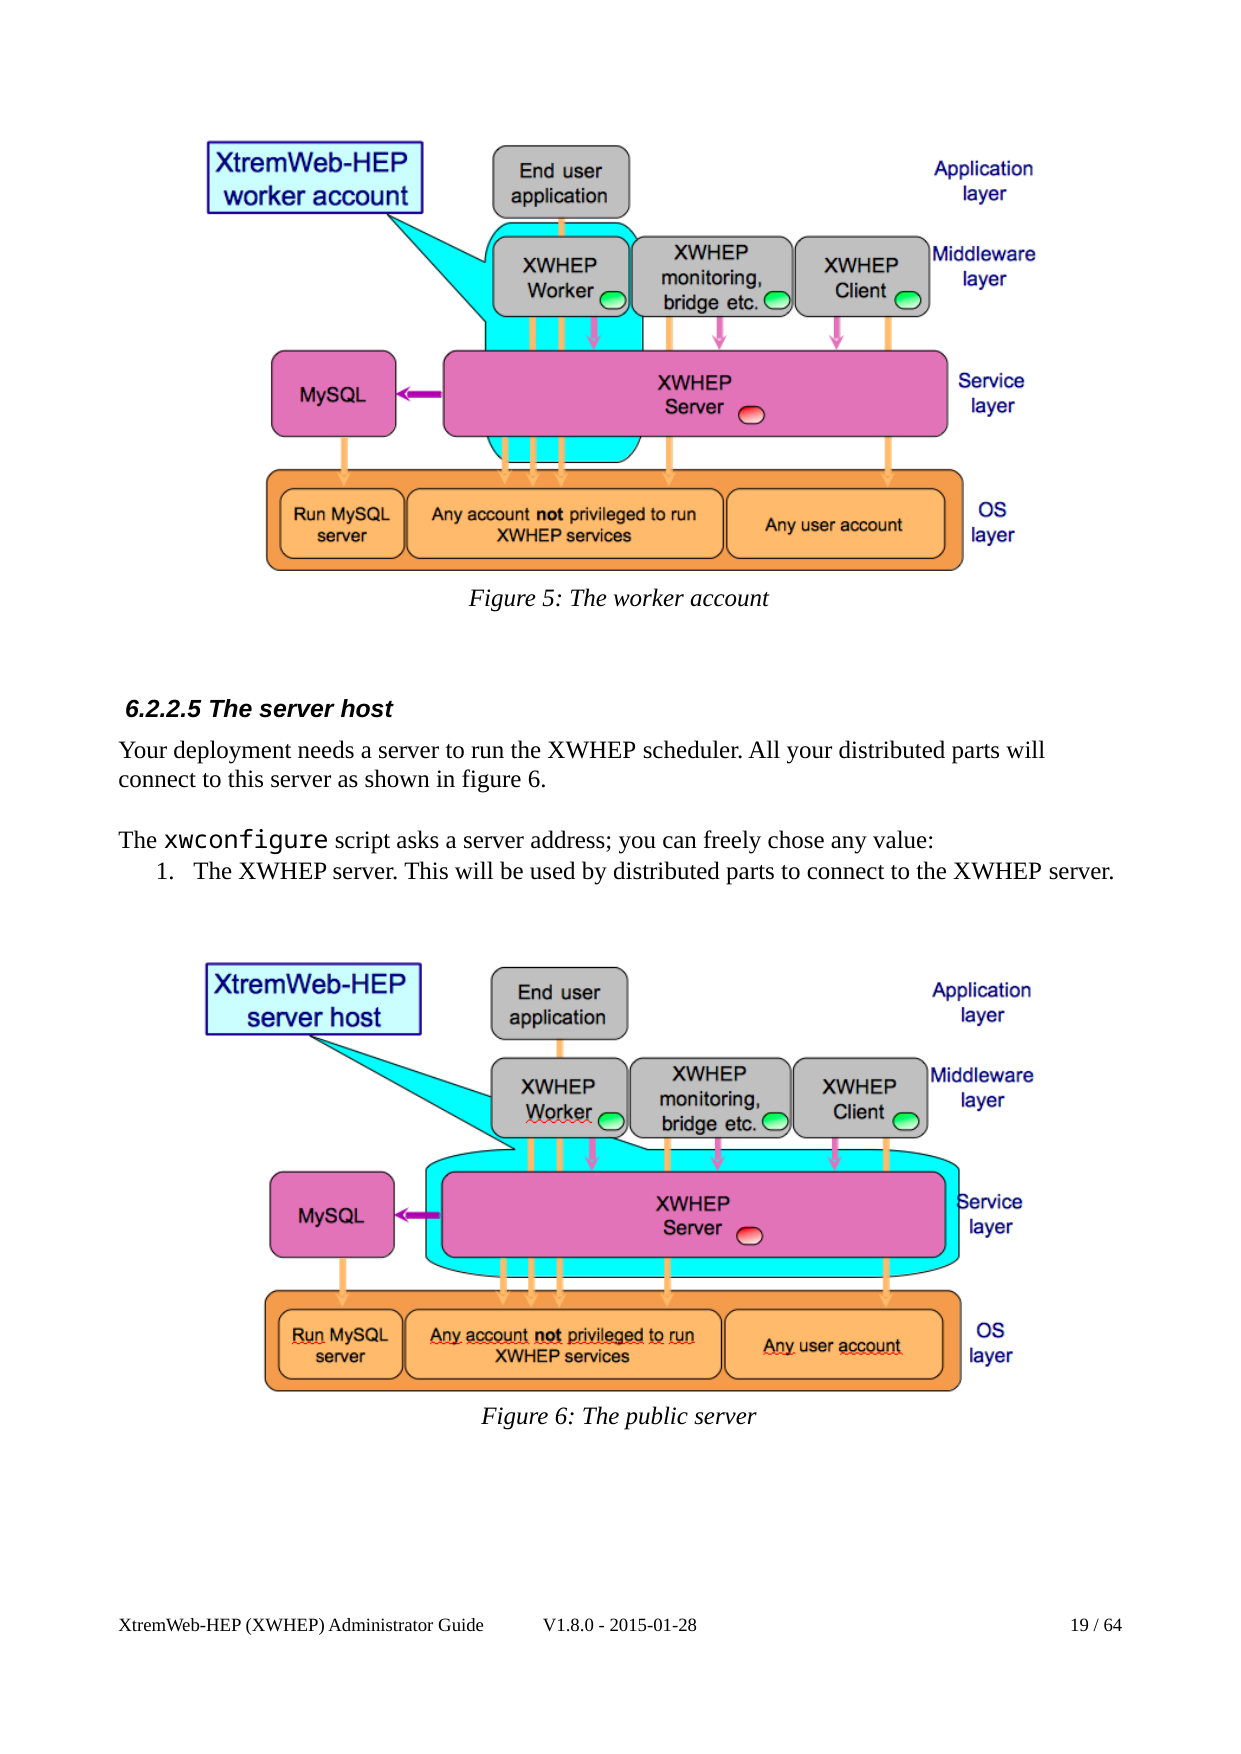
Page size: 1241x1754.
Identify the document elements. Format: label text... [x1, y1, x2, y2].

text The xwconfigure script asks a server address; you can freely chose any value: [118, 822, 1122, 856]
picture [199, 130, 1042, 584]
text Your deployment needs a server to run the XWHEP scheduler. All your distributed parts will connect to this server as shown in figure 6. [118, 735, 1122, 793]
picture [201, 954, 1040, 1401]
subtitle The server host [118, 694, 1122, 723]
text Figure 6: The public server [201, 1401, 1039, 1430]
list The XWHEP server. This will be used by distributed parts to connect to the XWHEP server. [156, 856, 1122, 884]
text Figure 5: The worker account [199, 584, 1041, 612]
